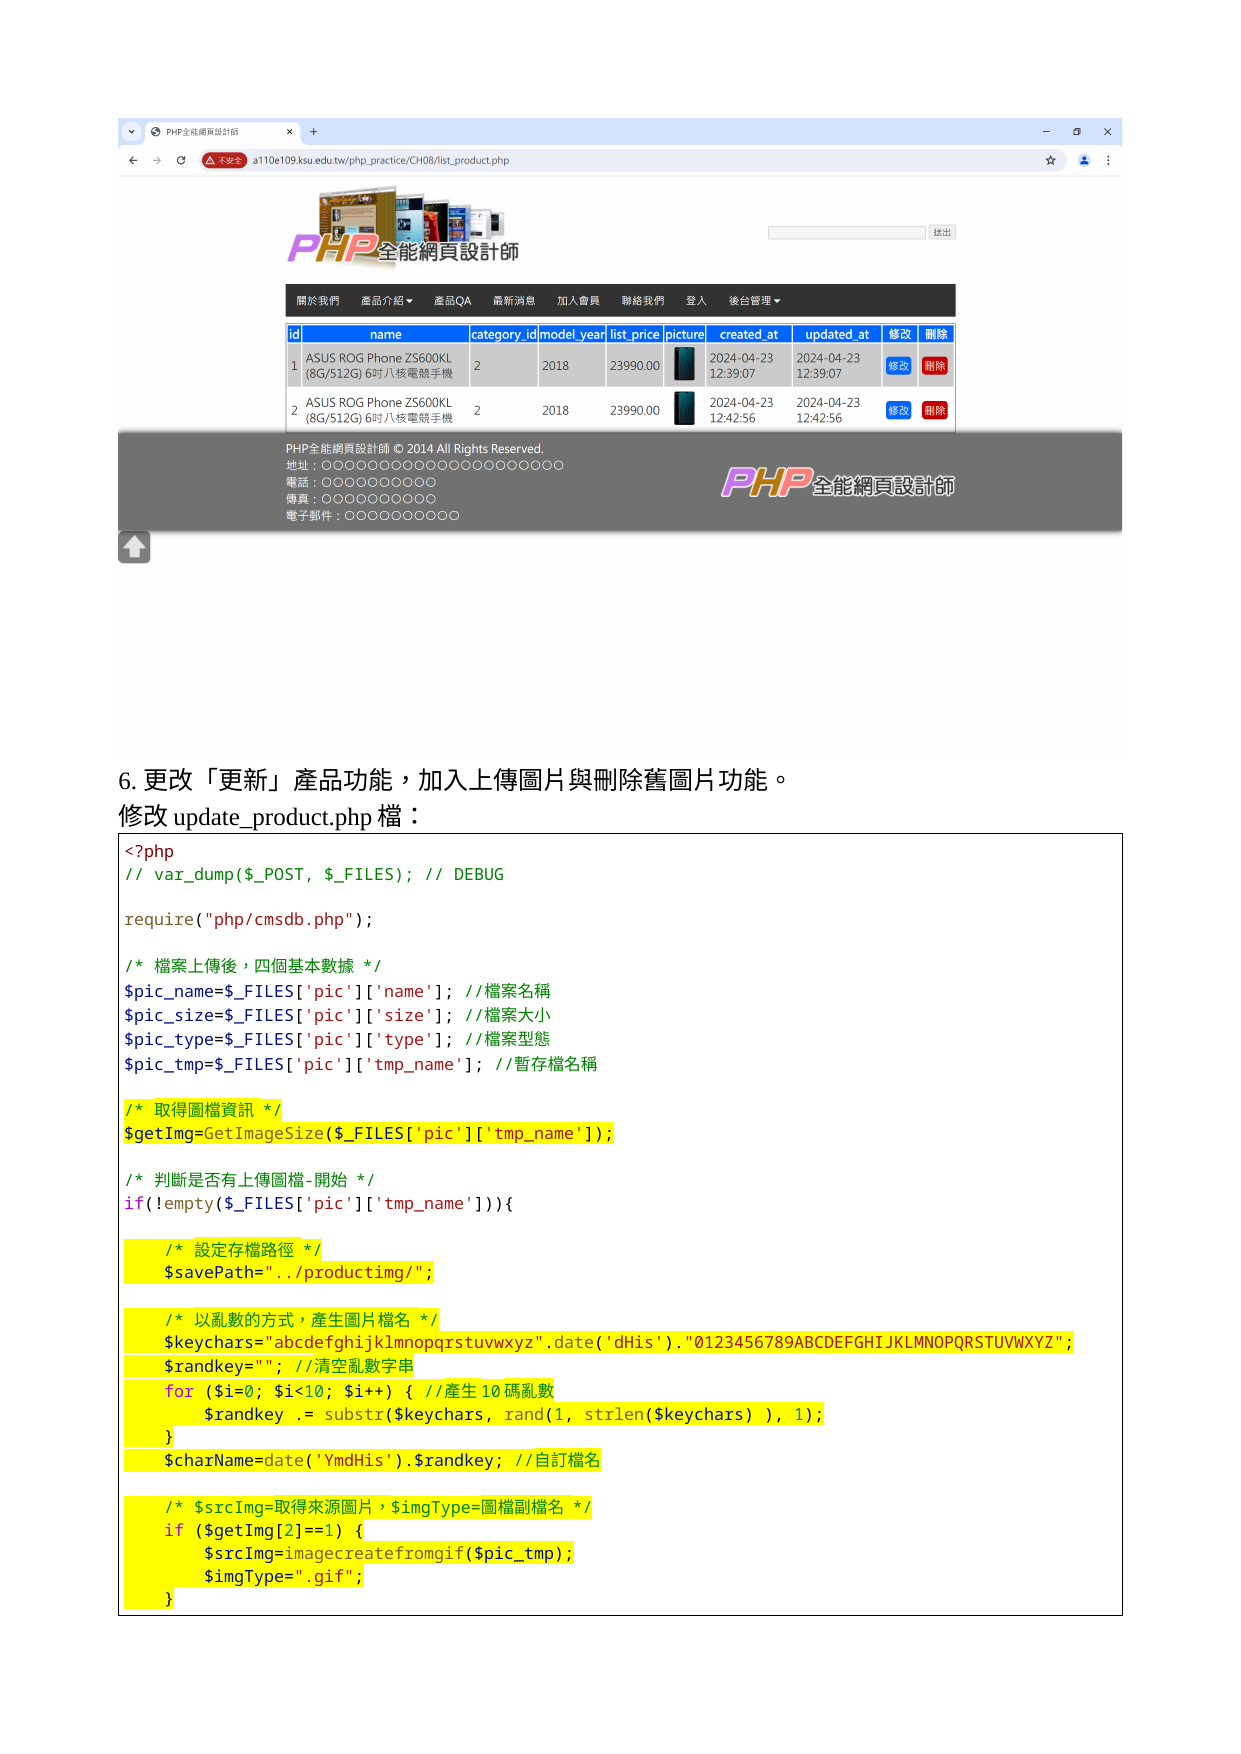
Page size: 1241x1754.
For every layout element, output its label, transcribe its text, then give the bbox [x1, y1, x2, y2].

table_header <?php // var_dump($_POST, $_FILES); // DEBUG require("php/cmsdb.php"); /* 檔案上傳後，四個基本數據 */ $pic_name=$_FILES['pic']['name']; //檔案名稱 $pic_size=$_FILES['pic']['size']; //檔案大小 $pic_type=$_FILES['pic']['type']; //檔案型態 $pic_tmp=$_FILES['pic']['tmp_name']; //暫存檔名稱 /* 取得圖檔資訊 */ $getImg=GetImageSize($_FILES['pic']['tmp_name']); /* 判斷是否有上傳圖檔-開始 */ if(!empty($_FILES['pic']['tmp_name'])){ /* 設定存檔路徑 */ $savePath="../productimg/"; /* 以亂數的方式，產生圖片檔名 */ $keychars="abcdefghijklmnopqrstuvwxyz".date('dHis')."0123456789ABCDEFGHIJKLMNOPQRSTUVWXYZ"; $randkey=""; //清空亂數字串 for ($i=0; $i<10; $i++) { //產生10碼亂數 $randkey .= substr($keychars, rand(1, strlen($keychars) ), 1); } $charName=date('YmdHis').$randkey; //自訂檔名 /* $srcImg=取得來源圖片，$imgType=圖檔副檔名 */ if ($getImg[2]==1) { $srcImg=imagecreatefromgif($pic_tmp); $imgType=".gif"; } [119, 834, 1122, 1615]
text 修改update_product.php檔： [118, 797, 1122, 833]
text 6. 更改「更新」產品功能，加入上傳圖片與刪除舊圖片功能。 [118, 761, 1122, 797]
